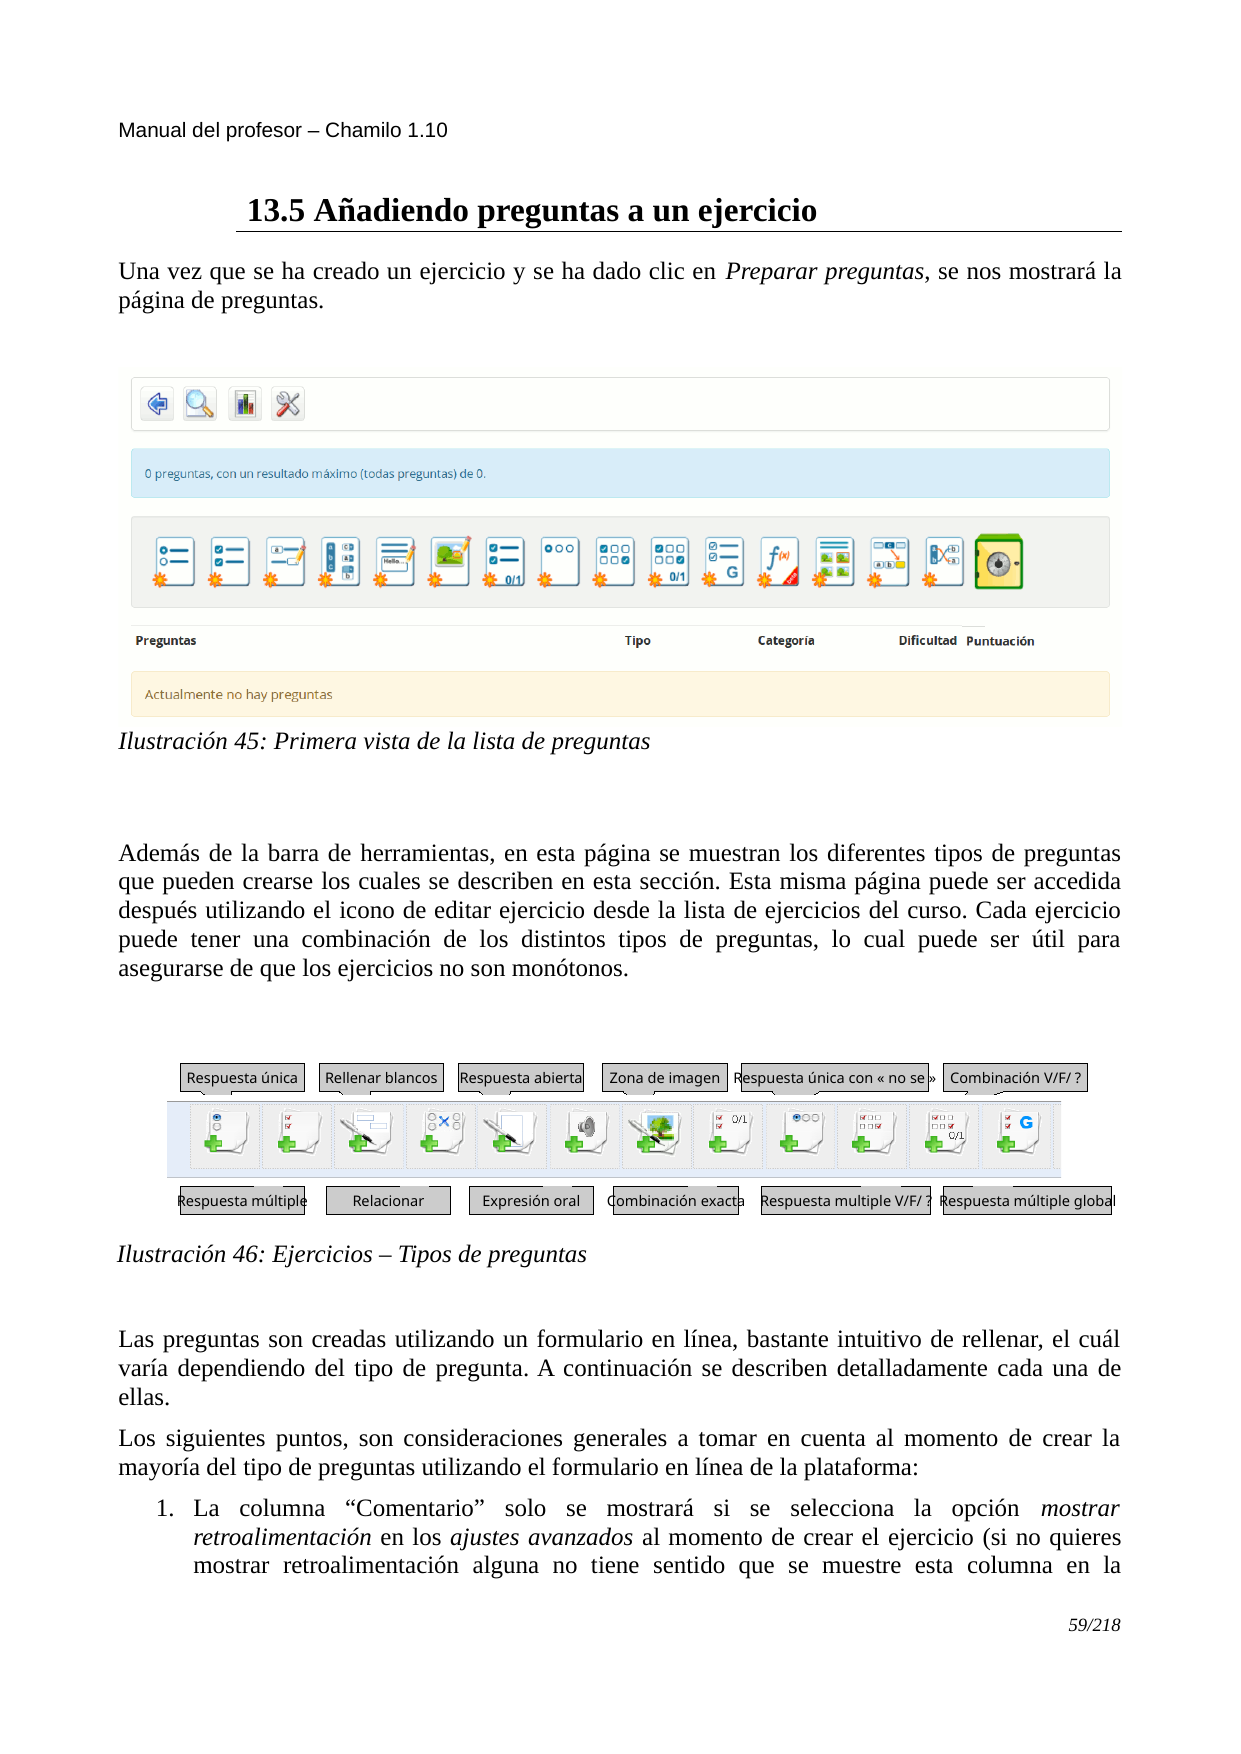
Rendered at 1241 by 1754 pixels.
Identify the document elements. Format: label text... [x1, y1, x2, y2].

text Ilustración 45: Primera vista de la lista de preguntas [118, 727, 1122, 755]
text Los siguientes puntos, son consideraciones generales a tomar en cuenta al momento de crear la mayoría del tipo de preguntas utilizando el formulario en línea de la plataforma: [118, 1423, 1122, 1480]
subtitle Añadiendo preguntas a un ejercicio [236, 190, 1122, 231]
text Una vez que se ha creado un ejercicio y se ha dado clic en Preparar preguntas, se nos mostrará la página de preguntas. [118, 256, 1122, 313]
text Las preguntas son creadas utilizando un formulario en línea, bastante intuitivo de rellenar, el cuál varía dependiendo del tipo de pregunta. A continuación se describen detalladamente cada una de ellas. [118, 1324, 1122, 1410]
picture [159, 1095, 1062, 1186]
list La columna “Comentario” solo se mostrará si se selecciona la opción mostrar retroalimentación en los ajustes avanzados al momento de crear el ejercicio (si no quieres mostrar retroalimentación alguna no tiene sentido que se muestre esta columna en la [156, 1493, 1122, 1579]
picture [118, 367, 1123, 727]
text Ilustración 46: Ejercicios – Tipos de preguntas [117, 1239, 1117, 1268]
text Además de la barra de herramientas, en esta página se muestran los diferentes tipos de preguntas que pueden crearse los cuales se describen en esta sección. Esta misma página puede ser accedida después utilizando el icono de editar ejercicio desde la lista de ejercicios del curso. Cada ejercicio puede tener una combinación de los distintos tipos de preguntas, lo cual puede ser útil para asegurarse de que los ejercicios no son monótonos. [118, 838, 1122, 981]
